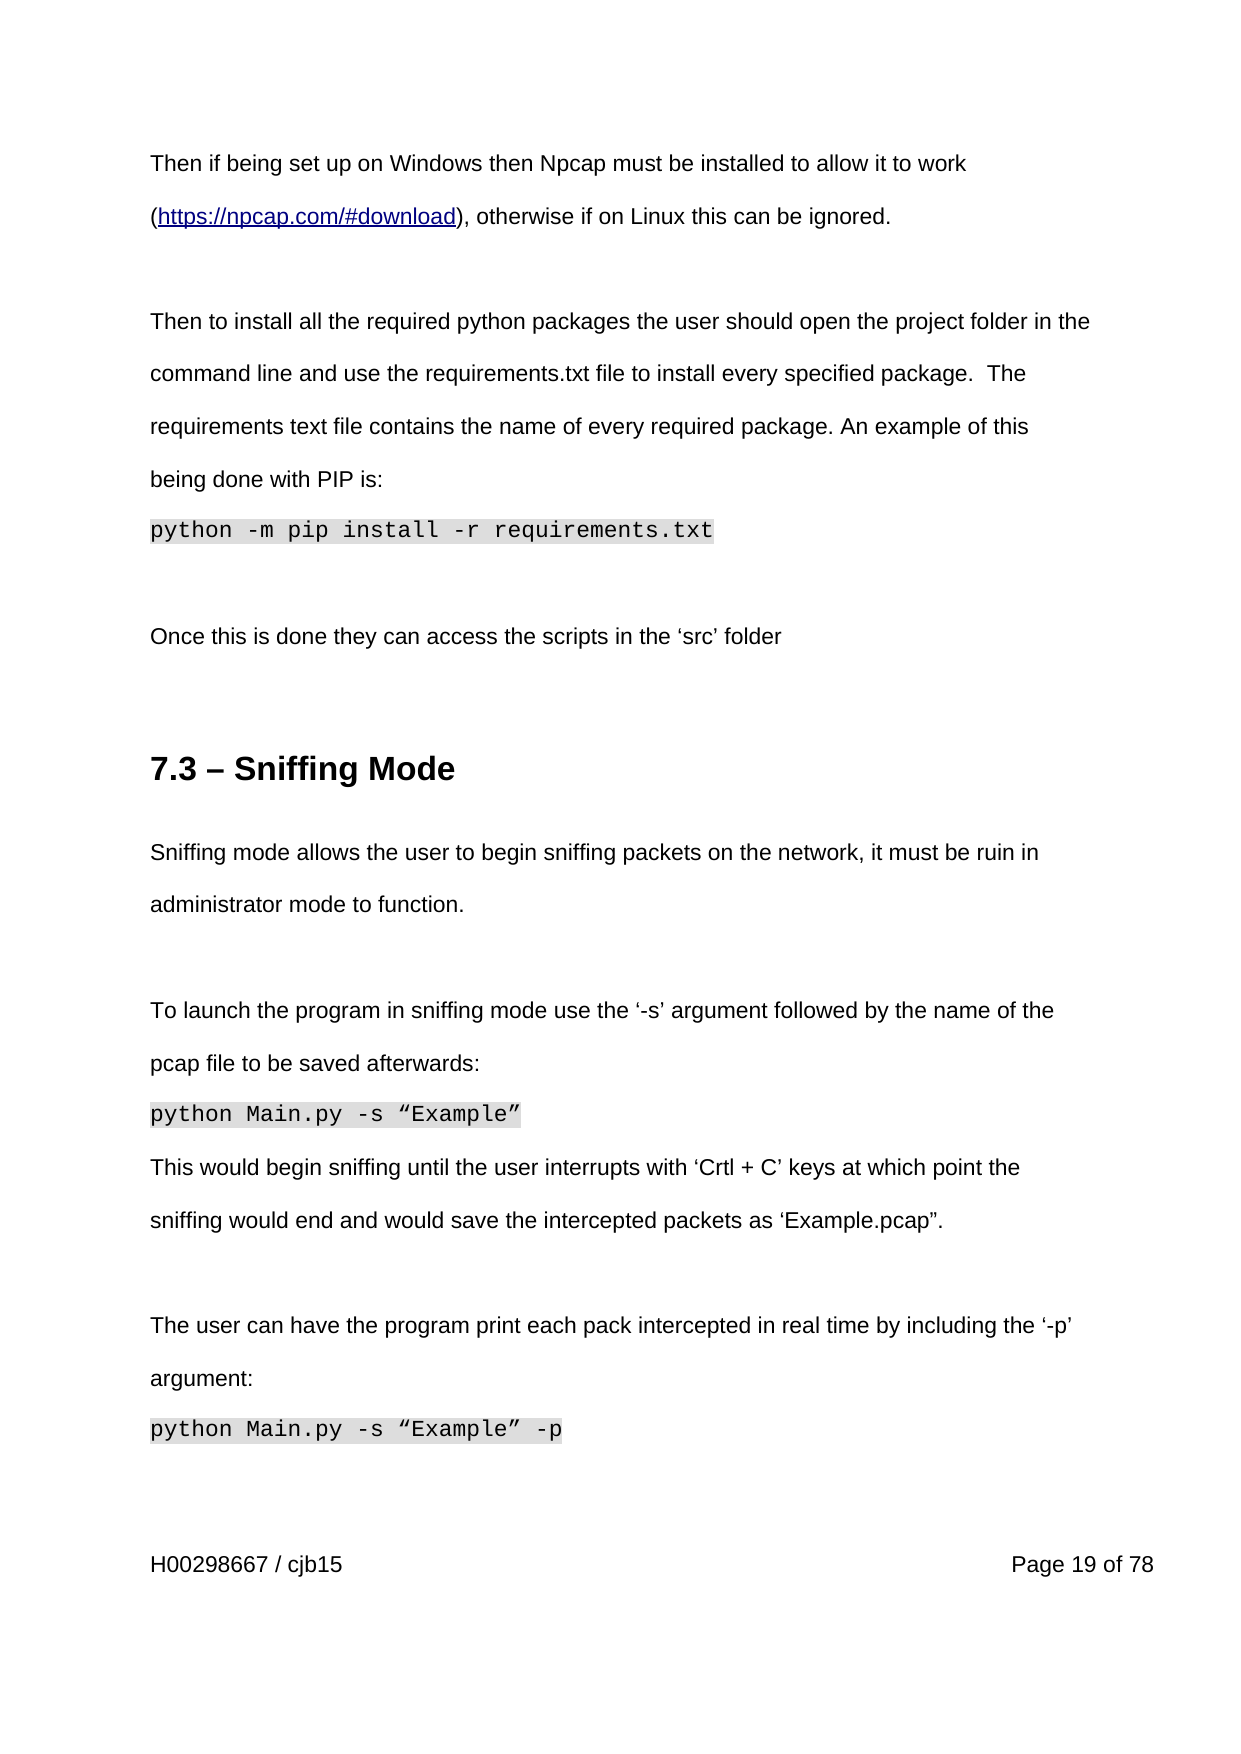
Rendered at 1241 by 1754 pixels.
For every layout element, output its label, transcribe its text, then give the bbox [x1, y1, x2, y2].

text python Main.py -s “Example” -p [150, 1418, 1090, 1444]
text python -m pip install -r requirements.txt [150, 518, 1090, 544]
text Once this is done they can access the scripts in the ‘src’ folder [150, 623, 1090, 649]
subtitle 7.3 – Sniffing Mode [150, 749, 1090, 788]
text This would begin sniffing until the user interrupts with ‘Crtl + C’ keys at which point the sniffing would end and would save the intercepted packets as ‘Example.pcap”. [150, 1154, 1090, 1233]
text Then to install all the required python packages the user should open the project folder in the command line and use the requirements.txt file to install every specified package. The requirements text file contains the name of every required package. An example of this being done with PIP is: [150, 308, 1090, 492]
text To launch the program in sniffing mode use the ‘-s’ argument followed by the name of the pcap file to be saved afterwards: [150, 997, 1090, 1076]
text Sniffing mode allows the user to begin sniffing packets on the network, it must be ruin in administrator mode to function. [150, 839, 1090, 918]
text python Main.py -s “Example” [150, 1102, 1090, 1128]
text The user can have the program print each pack intercepted in real time by including the ‘-p’ argument: [150, 1312, 1090, 1391]
text Then if being set up on Windows then Npcap must be installed to allow it to work (https://npcap.com/#download), otherwise if on Linux this can be ignored. [150, 150, 1090, 229]
